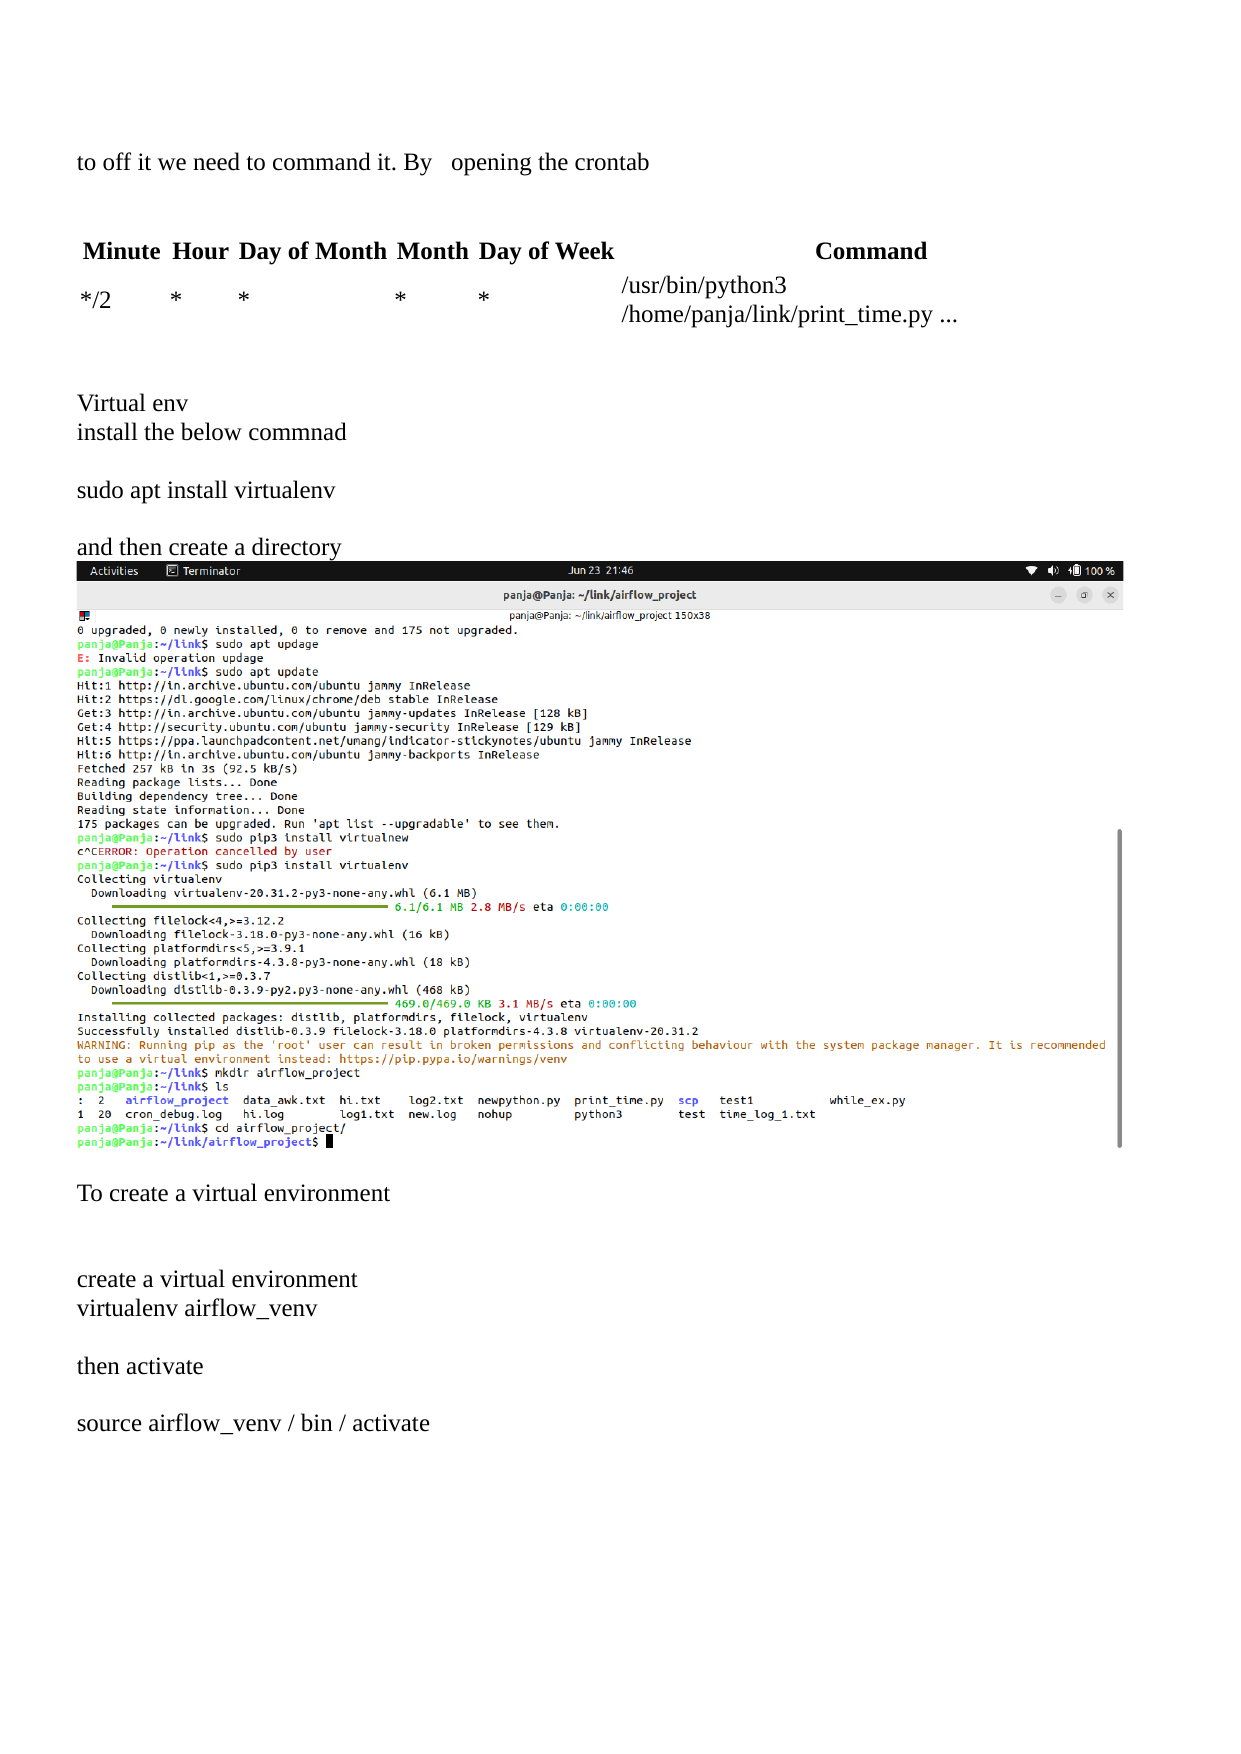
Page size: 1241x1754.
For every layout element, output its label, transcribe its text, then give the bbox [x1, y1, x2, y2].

table_header Month [391, 233, 474, 268]
table_header Day of Month [235, 233, 391, 268]
text To create a virtual environment [77, 1178, 1123, 1207]
text and then create a directory [77, 532, 1123, 561]
table_cell * [235, 268, 391, 331]
text install the below commnad [77, 417, 1123, 446]
text create a virtual environment [77, 1264, 1123, 1293]
table_header Day of Week [474, 233, 618, 268]
text Virtual env [77, 388, 1123, 417]
text source airflow_venv / bin / activate [77, 1408, 1123, 1437]
table_cell */2 [77, 268, 167, 331]
table_header Command [619, 233, 1123, 268]
table_cell * [391, 268, 474, 331]
table_header Hour [167, 233, 234, 268]
picture [76, 561, 1124, 1150]
text then activate [77, 1351, 1123, 1379]
table_cell * [474, 268, 618, 331]
table_cell * [167, 268, 234, 331]
text virtualenv airflow_venv [77, 1293, 1123, 1322]
table_header Minute [77, 233, 167, 268]
text sudo apt install virtualenv [77, 475, 1123, 503]
text to off it we need to command it. By opening the crontab [77, 147, 1123, 176]
table_cell /usr/bin/python3 /home/panja/link/print_time.py ... [619, 268, 1123, 331]
